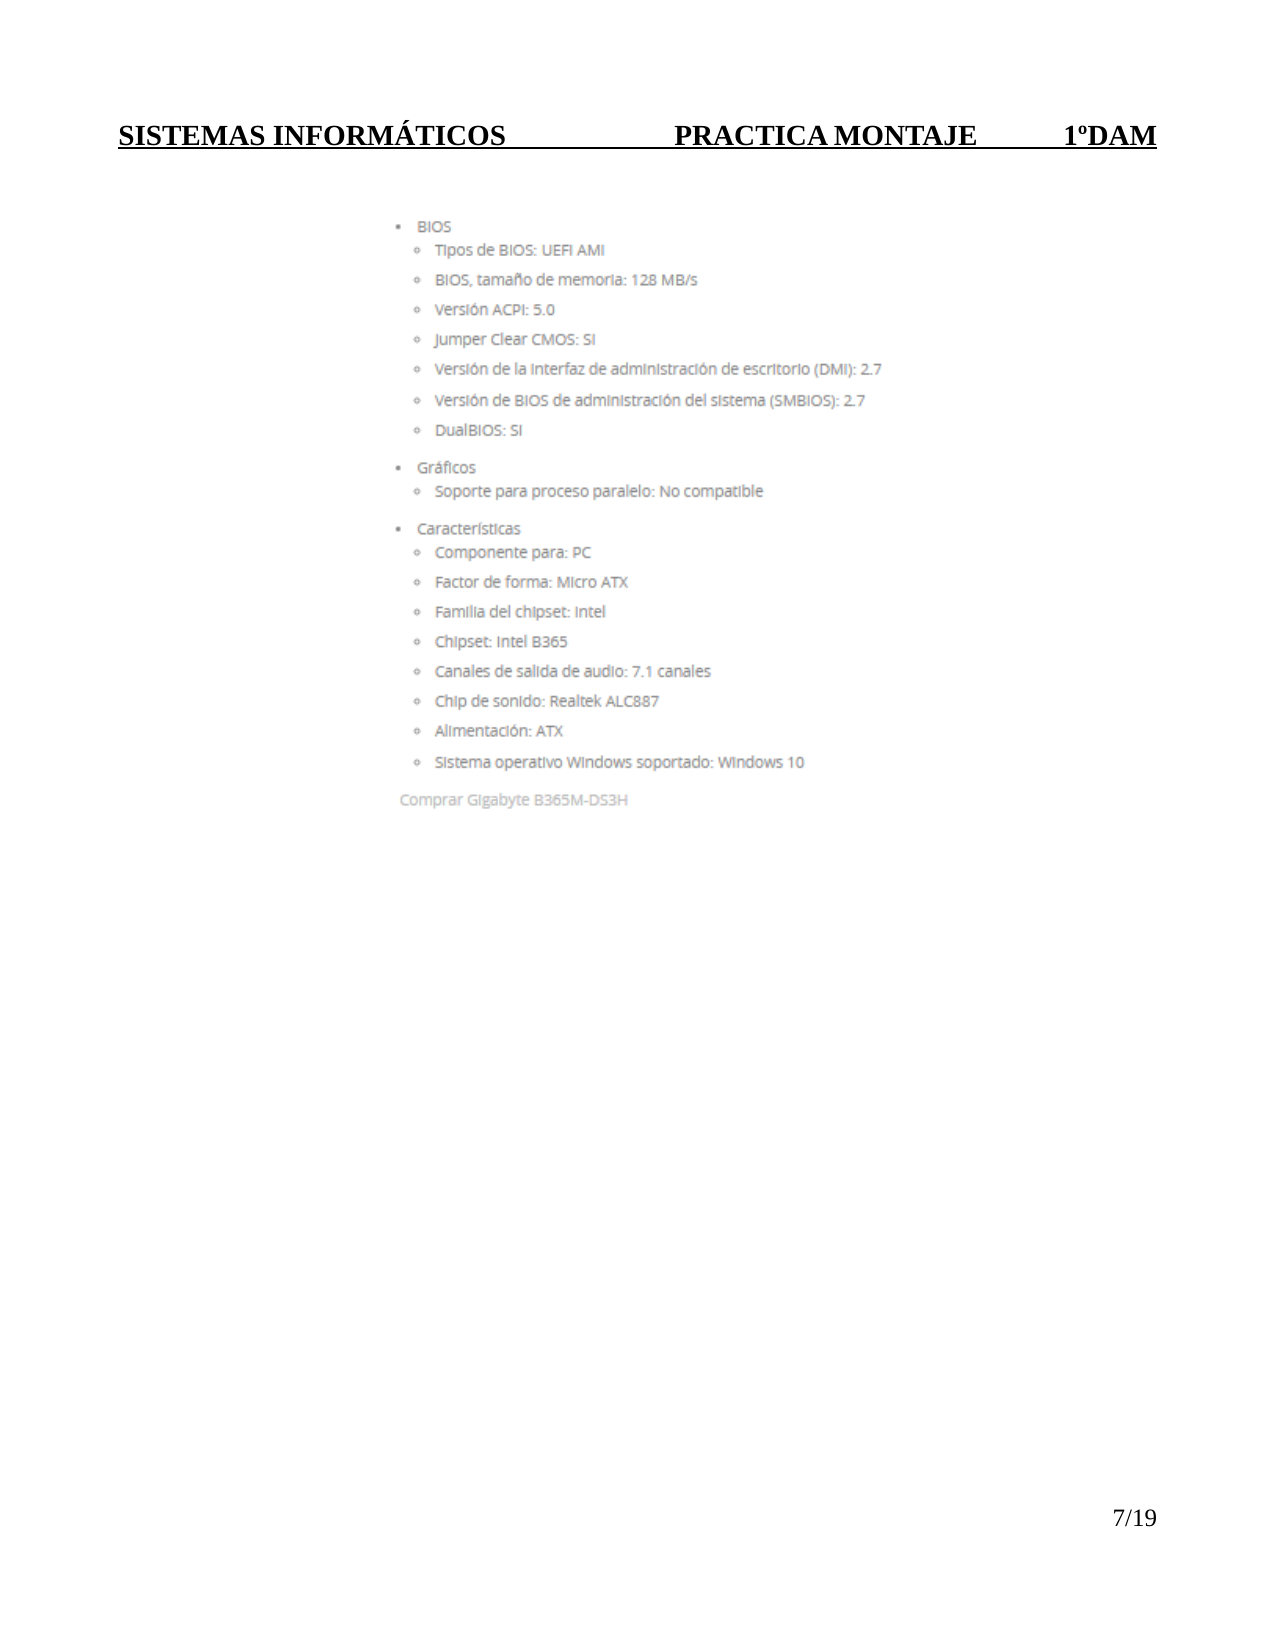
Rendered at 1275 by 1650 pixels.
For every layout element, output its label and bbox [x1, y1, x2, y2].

picture [393, 210, 882, 834]
